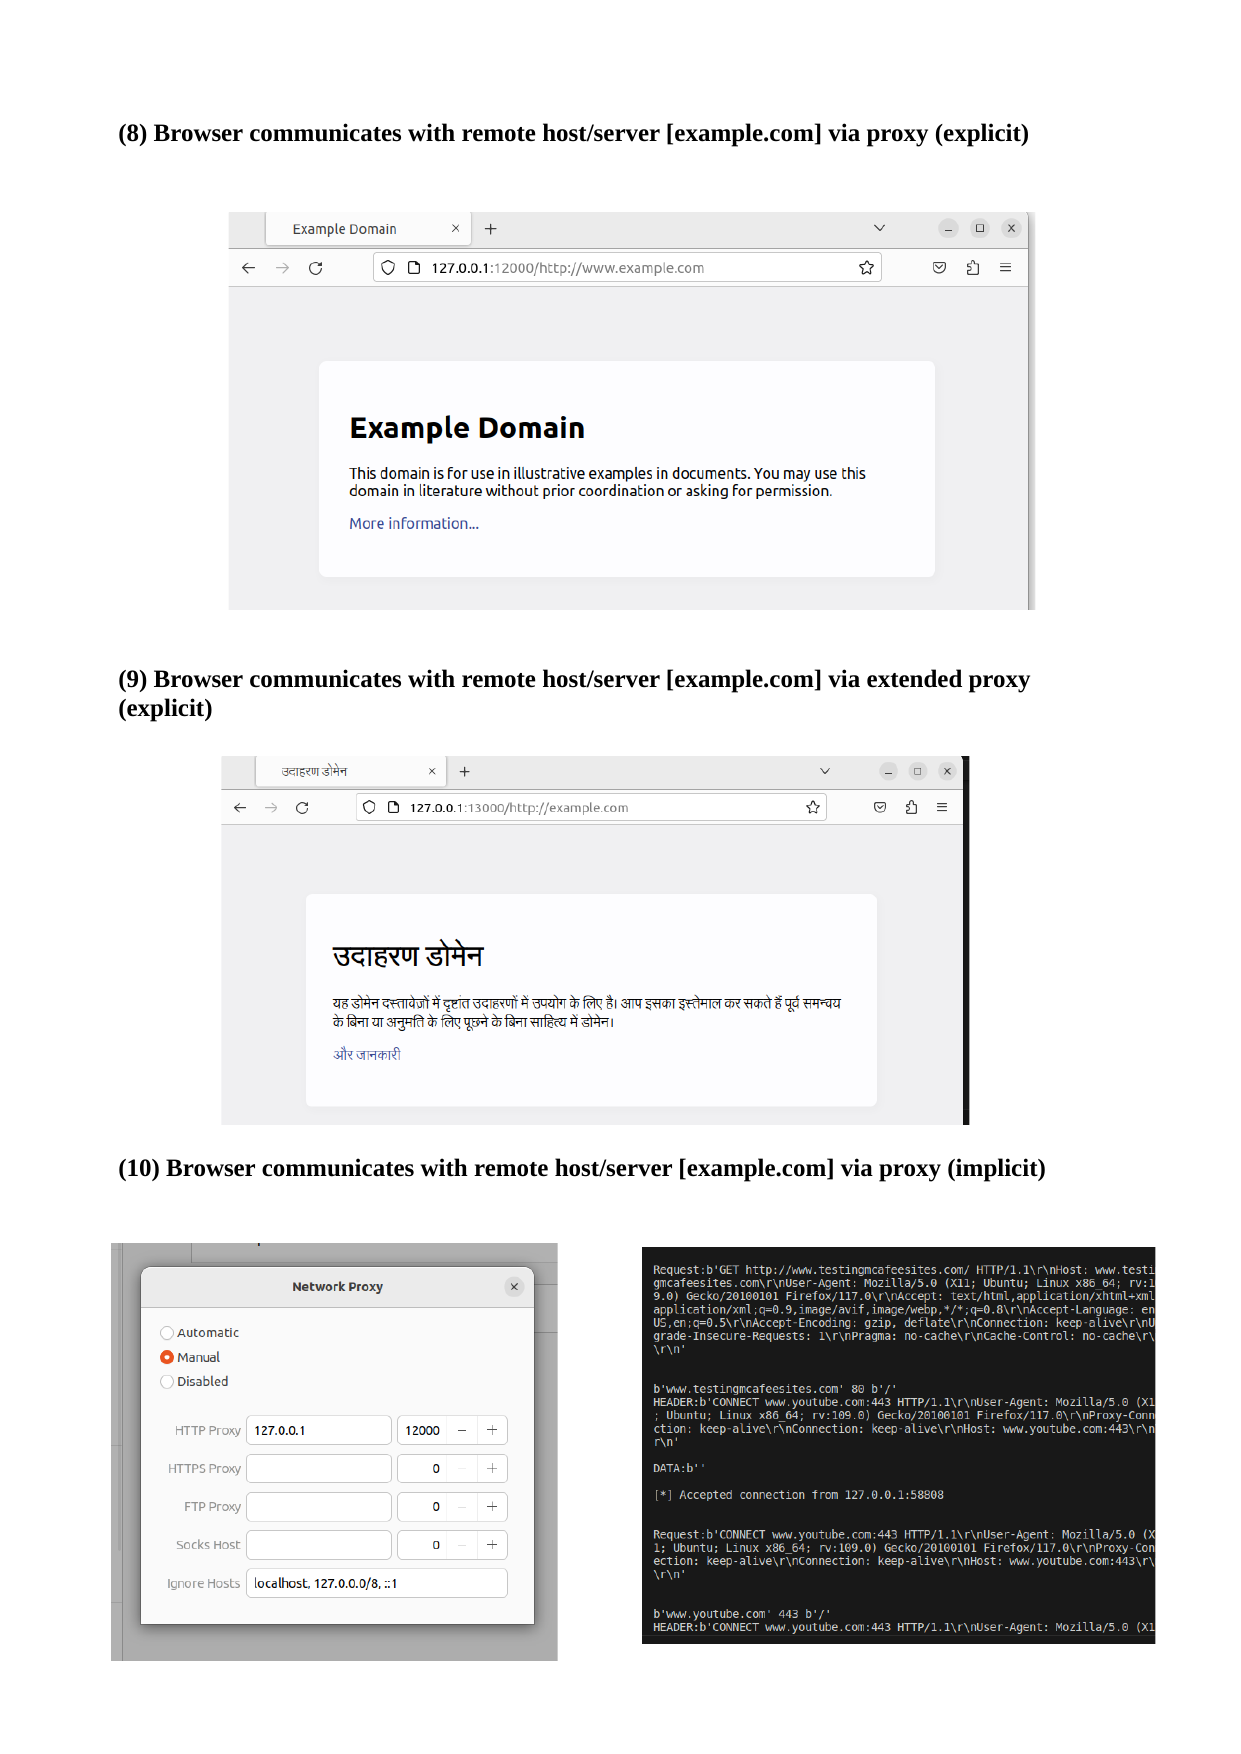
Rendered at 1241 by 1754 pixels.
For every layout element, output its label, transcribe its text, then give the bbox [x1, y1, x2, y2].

picture [228, 212, 1036, 610]
text (10) Browser communicates with remote host/server [example.com] via proxy (implicit) [118, 1153, 1122, 1182]
picture [111, 1243, 558, 1661]
picture [221, 756, 970, 1125]
text (8) Browser communicates with remote host/server [example.com] via proxy (explicit) [118, 118, 1122, 147]
text (9) Browser communicates with remote host/server [example.com] via extended proxy (explicit) [118, 664, 1122, 722]
picture [642, 1247, 1156, 1644]
